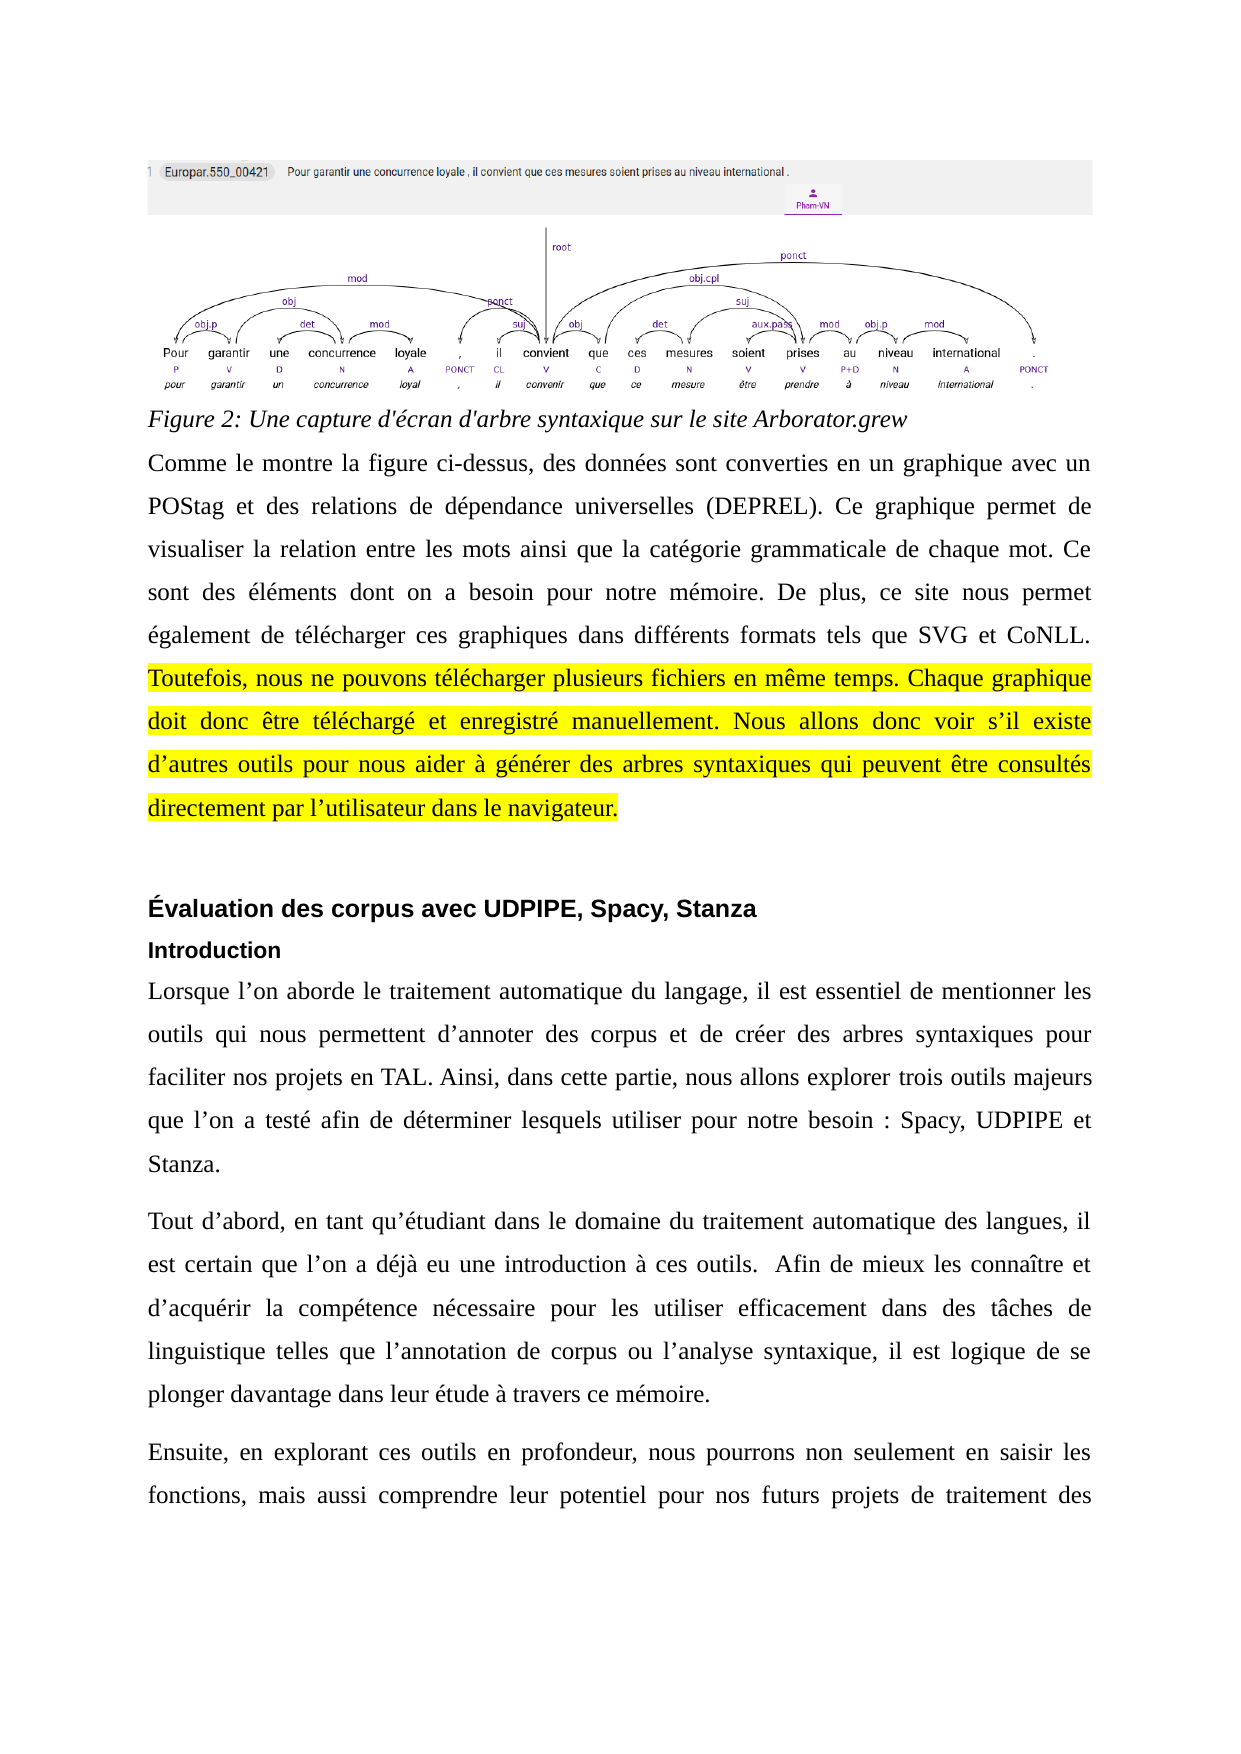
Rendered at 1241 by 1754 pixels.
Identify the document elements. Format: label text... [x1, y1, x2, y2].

subtitle Évaluation des corpus avec UDPIPE, Spacy, Stanza [148, 893, 1092, 922]
picture [147, 160, 1093, 405]
text Lorsque l’on aborde le traitement automatique du langage, il est essentiel de mentionner les outils qui nous permettent d’annoter des corpus et de créer des arbres syntaxiques pour faciliter nos projets en TAL. Ainsi, dans cette partie, nous allons explorer trois outils majeurs que l’on a testé afin de déterminer lesquels utiliser pour notre besoin : Spacy, UDPIPE et Stanza. [148, 976, 1092, 1177]
text Ensuite, en explorant ces outils en profondeur, nous pourrons non seulement en saisir les fonctions, mais aussi comprendre leur potentiel pour nos futurs projets de traitement des [148, 1437, 1092, 1508]
text Comme le montre la figure ci-dessus, des données sont converties en un graphique avec un POStag et des relations de dépendance universelles (DEPREL). Ce graphique permet de visualiser la relation entre les mots ainsi que la catégorie grammaticale de chaque mot. Ce sont des éléments dont on a besoin pour notre mémoire. De plus, ce site nous permet également de télécharger ces graphiques dans différents formats tels que SVG et CoNLL. Toutefois, nous ne pouvons télécharger plusieurs fichiers en même temps. Chaque graphique doit donc être téléchargé et enregistré manuellement. Nous allons donc voir s’il existe d’autres outils pour nous aider à générer des arbres syntaxiques qui peuvent être consultés directement par l’utilisateur dans le navigateur. [148, 433, 1092, 821]
text Figure 2: Une capture d'écran d'arbre syntaxique sur le site Arborator.grew [148, 405, 1092, 433]
subtitle Introduction [148, 937, 1092, 963]
text Tout d’abord, en tant qu’étudiant dans le domaine du traitement automatique des langues, il est certain que l’on a déjà eu une introduction à ces outils. Afin de mieux les connaître et d’acquérir la compétence nécessaire pour les utiliser efficacement dans des tâches de linguistique telles que l’annotation de corpus ou l’analyse syntaxique, il est logique de se plonger davantage dans leur étude à travers ce mémoire. [148, 1206, 1092, 1408]
